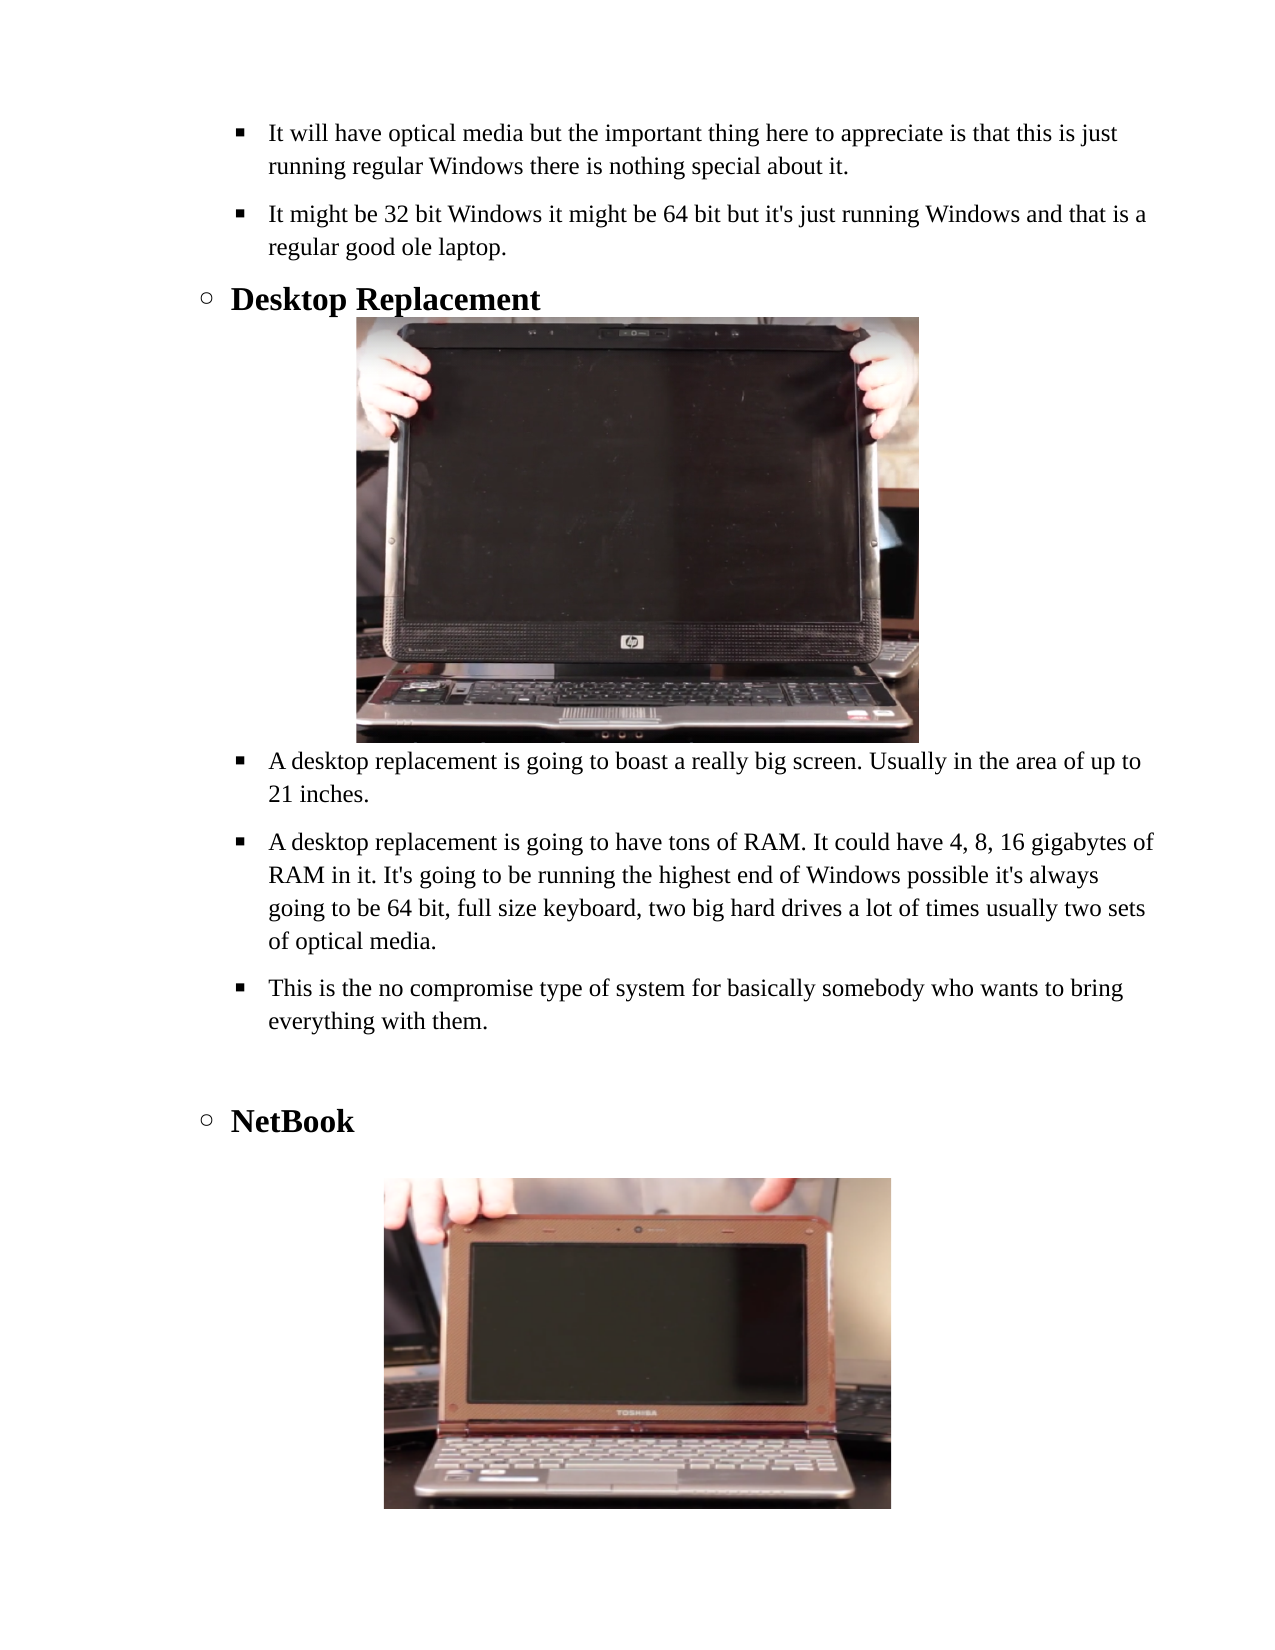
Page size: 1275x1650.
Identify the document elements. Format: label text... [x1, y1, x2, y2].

list This is the no compromise type of system for basically somebody who wants to bring everything with them. [231, 973, 1157, 1035]
list It will have optical media but the important thing here to appreciate is that this is just running regular Windows there is nothing special about it. [231, 118, 1157, 180]
picture [383, 1178, 892, 1509]
list A desktop replacement is going to boast a really big screen. Usually in the area of up to 21 inches. [231, 746, 1157, 808]
list A desktop replacement is going to have tons of RAM. It could have 4, 8, 16 gigabytes of RAM in it. It's going to be running the highest end of Windows possible it's always going to be 64 bit, full size keyboard, two big hard drives a lot of times usually two sets of optical media. [231, 827, 1157, 954]
list NetBook [193, 1102, 1157, 1140]
list Desktop Replacement [193, 279, 1157, 318]
list It might be 32 bit Windows it might be 64 bit but it's just running Windows and that is a regular good ole laptop. [231, 199, 1157, 261]
picture [356, 317, 919, 743]
